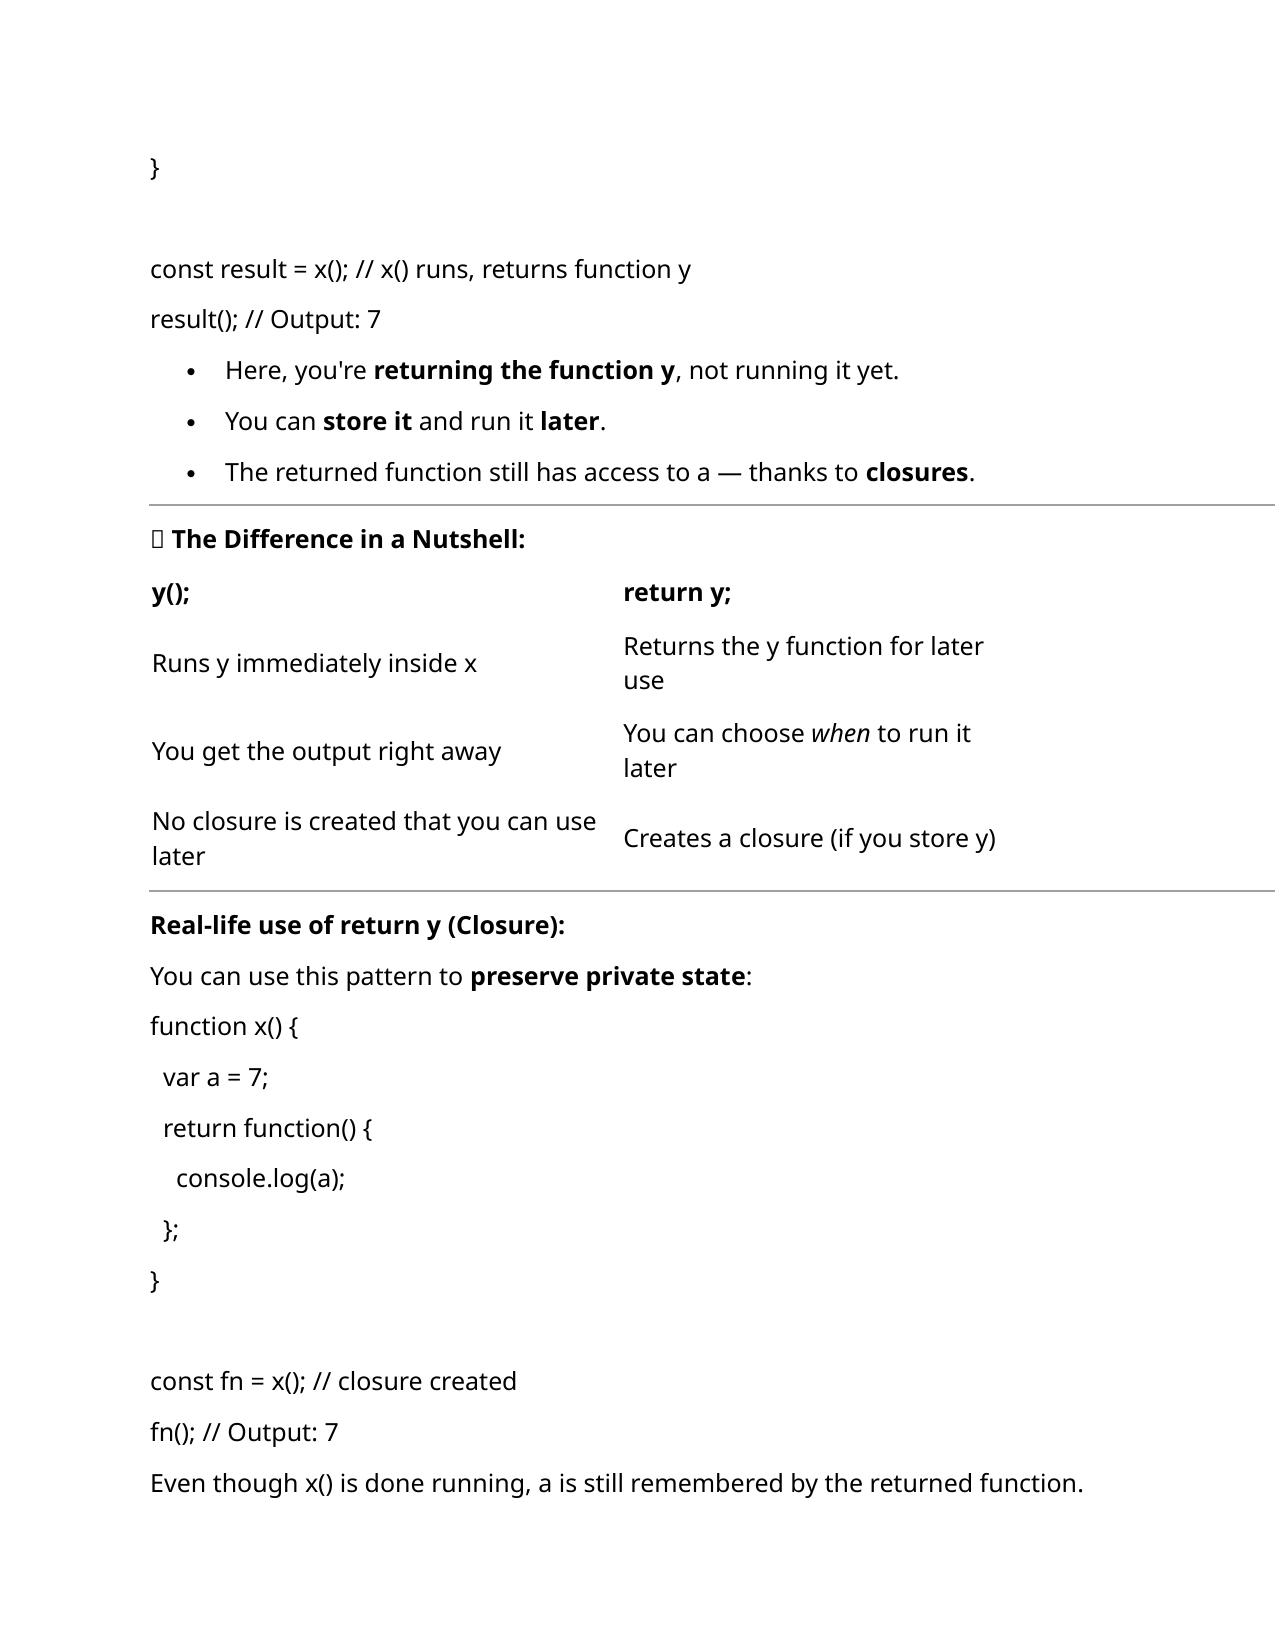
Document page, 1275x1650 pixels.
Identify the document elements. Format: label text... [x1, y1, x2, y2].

text }; [150, 1212, 1125, 1246]
text function x() { [150, 1009, 1125, 1043]
table_cell No closure is created that you can use later [150, 803, 621, 890]
table_cell Returns the y function for later use [621, 627, 1004, 714]
text Even though x() is done running, a is still remembered by the returned function. [150, 1465, 1125, 1499]
table_cell You get the output right away [150, 715, 621, 802]
text const result = x(); // x() runs, returns function y [150, 251, 1125, 286]
table_cell You can choose when to run it later [621, 715, 1004, 802]
text fn(); // Output: 7 [150, 1415, 1125, 1449]
text 🎯 The Difference in a Nutshell: [150, 522, 1125, 556]
text var a = 7; [150, 1059, 1125, 1094]
list The returned function still has access to a — thanks to closures. [187, 454, 1125, 488]
text Real-life use of return y (Closure): [150, 907, 1125, 941]
table_header return y; [621, 573, 1004, 627]
text console.log(a); [150, 1161, 1125, 1195]
text const fn = x(); // closure created [150, 1364, 1125, 1398]
text You can use this pattern to preserve private state: [150, 958, 1125, 992]
list Here, you're returning the function y, not running it yet. [187, 353, 1125, 387]
text } [150, 150, 1125, 184]
text result(); // Output: 7 [150, 302, 1125, 336]
text } [150, 1262, 1125, 1297]
text return function() { [150, 1110, 1125, 1144]
table_cell Creates a closure (if you store y) [621, 803, 1004, 890]
table_header y(); [150, 573, 621, 627]
list You can store it and run it later. [187, 404, 1125, 438]
table_cell Runs y immediately inside x [150, 627, 621, 714]
